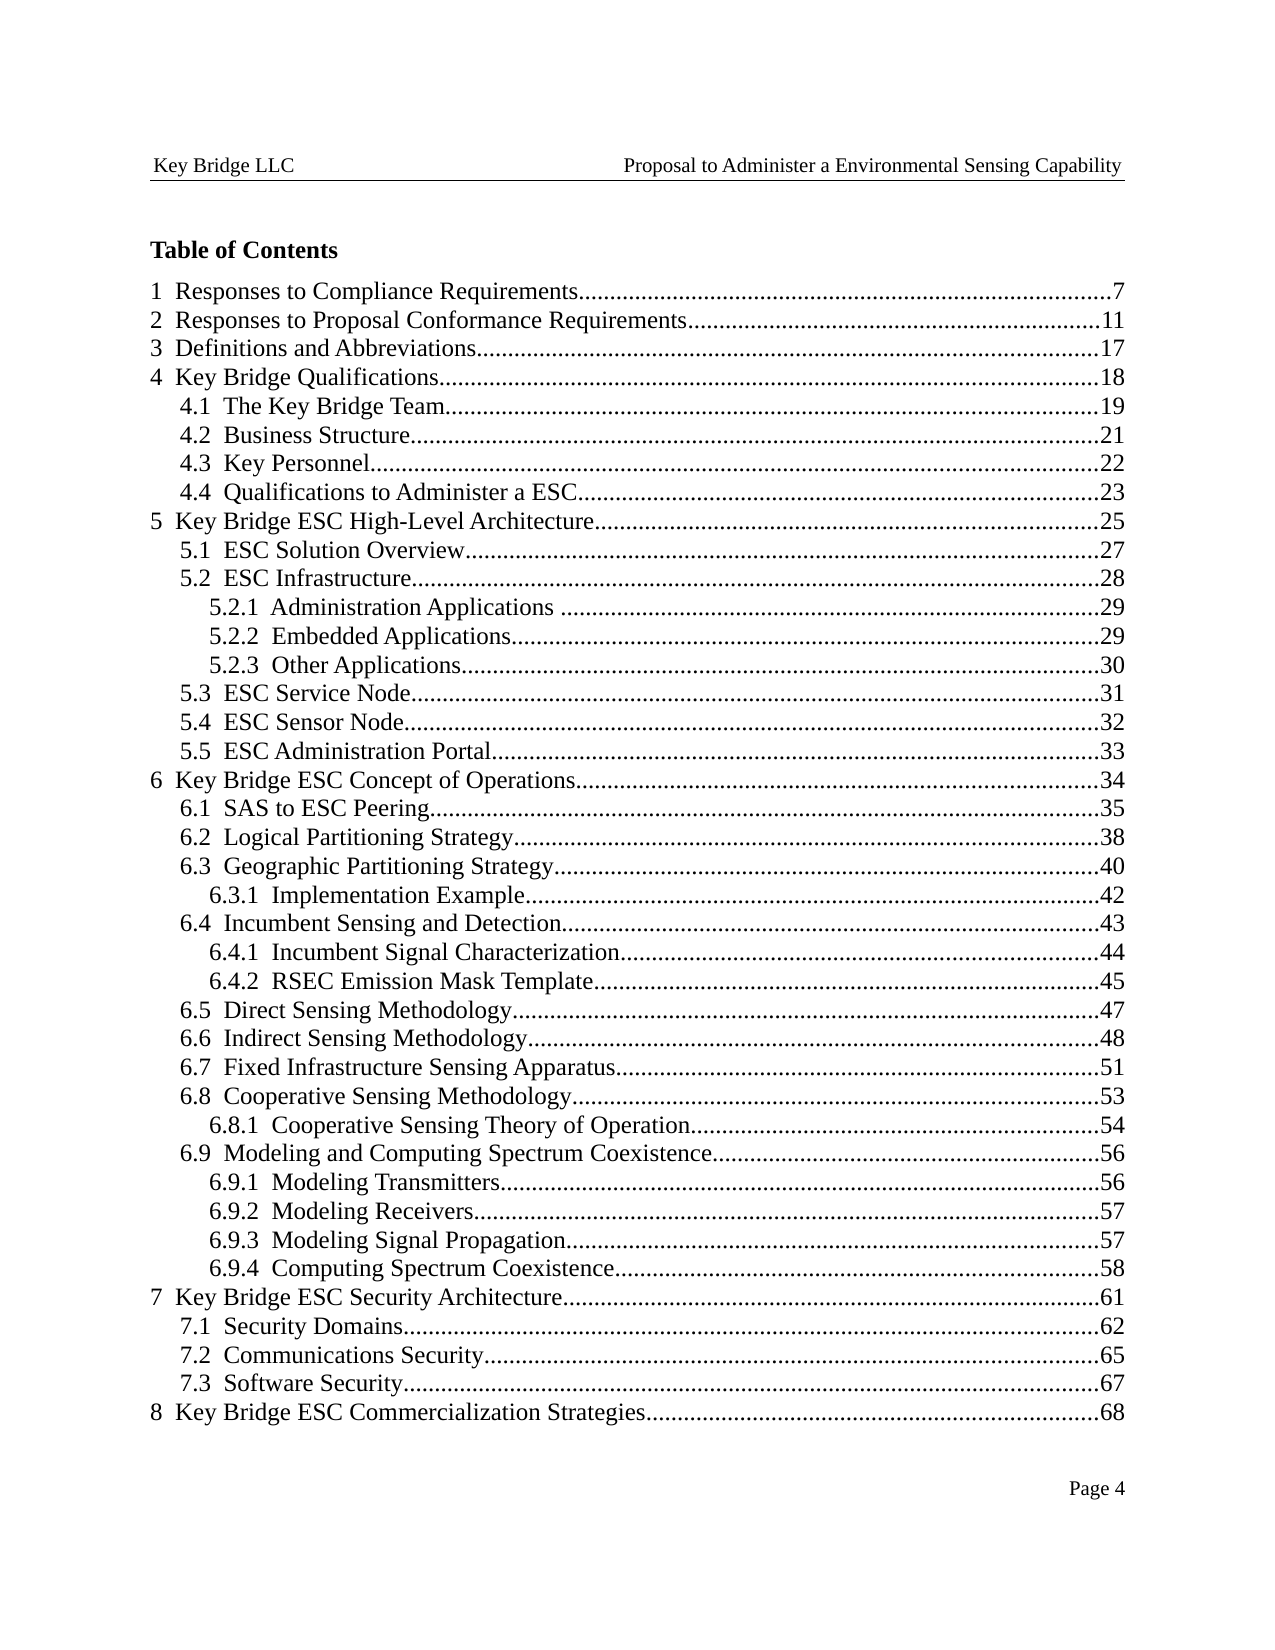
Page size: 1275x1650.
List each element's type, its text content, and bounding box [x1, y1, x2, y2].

text 5.3 ESC Service Node 31 [179, 678, 1125, 707]
text 5.1 ESC Solution Overview 27 [179, 535, 1125, 563]
text 4.1 The Key Bridge Team 19 [179, 391, 1125, 420]
text 6.4.1 Incumbent Signal Characterization 44 [209, 937, 1125, 966]
text 5.4 ESC Sensor Node 32 [179, 707, 1125, 736]
text 7.1 Security Domains 62 [179, 1311, 1125, 1340]
text 4.4 Qualifications to Administer a ESC 23 [179, 477, 1125, 506]
text 6.4.2 RSEC Emission Mask Template 45 [209, 966, 1125, 995]
text 2 Responses to Proposal Conformance Requirements 11 [150, 305, 1125, 333]
text 7.2 Communications Security 65 [179, 1340, 1125, 1368]
text 6.1 SAS to ESC Peering 35 [179, 793, 1125, 822]
text 5.5 ESC Administration Portal 33 [179, 736, 1125, 765]
text 6.9.4 Computing Spectrum Coexistence 58 [209, 1253, 1125, 1282]
text 5.2.2 Embedded Applications 29 [209, 621, 1125, 650]
text 6.8 Cooperative Sensing Methodology 53 [179, 1081, 1125, 1110]
text 6.9 Modeling and Computing Spectrum Coexistence 56 [179, 1138, 1125, 1167]
text 6.9.2 Modeling Receivers 57 [209, 1196, 1125, 1225]
text 6.9.3 Modeling Signal Propagation 57 [209, 1225, 1125, 1253]
text 6.6 Indirect Sensing Methodology 48 [179, 1023, 1125, 1052]
text 7.3 Software Security 67 [179, 1368, 1125, 1397]
text 6.4 Incumbent Sensing and Detection 43 [179, 908, 1125, 937]
text 1 Responses to Compliance Requirements 7 [150, 276, 1125, 305]
subtitle Table of Contents [150, 235, 1125, 264]
text 6.2 Logical Partitioning Strategy 38 [179, 822, 1125, 851]
text 6 Key Bridge ESC Concept of Operations 34 [150, 765, 1125, 793]
text 5.2.3 Other Applications 30 [209, 650, 1125, 678]
text 7 Key Bridge ESC Security Architecture 61 [150, 1282, 1125, 1311]
text 5 Key Bridge ESC High-Level Architecture 25 [150, 506, 1125, 535]
text 6.9.1 Modeling Transmitters 56 [209, 1167, 1125, 1196]
text 6.3 Geographic Partitioning Strategy 40 [179, 851, 1125, 880]
text 3 Definitions and Abbreviations 17 [150, 333, 1125, 362]
text 4.2 Business Structure 21 [179, 420, 1125, 448]
text 6.7 Fixed Infrastructure Sensing Apparatus 51 [179, 1052, 1125, 1081]
text 6.5 Direct Sensing Methodology 47 [179, 995, 1125, 1023]
text 5.2 ESC Infrastructure 28 [179, 563, 1125, 592]
text 8 Key Bridge ESC Commercialization Strategies 68 [150, 1397, 1125, 1426]
text 5.2.1 Administration Applications 29 [209, 592, 1125, 621]
text 4.3 Key Personnel 22 [179, 448, 1125, 477]
text 6.8.1 Cooperative Sensing Theory of Operation 54 [209, 1110, 1125, 1138]
text 6.3.1 Implementation Example 42 [209, 880, 1125, 908]
text 4 Key Bridge Qualifications 18 [150, 362, 1125, 391]
